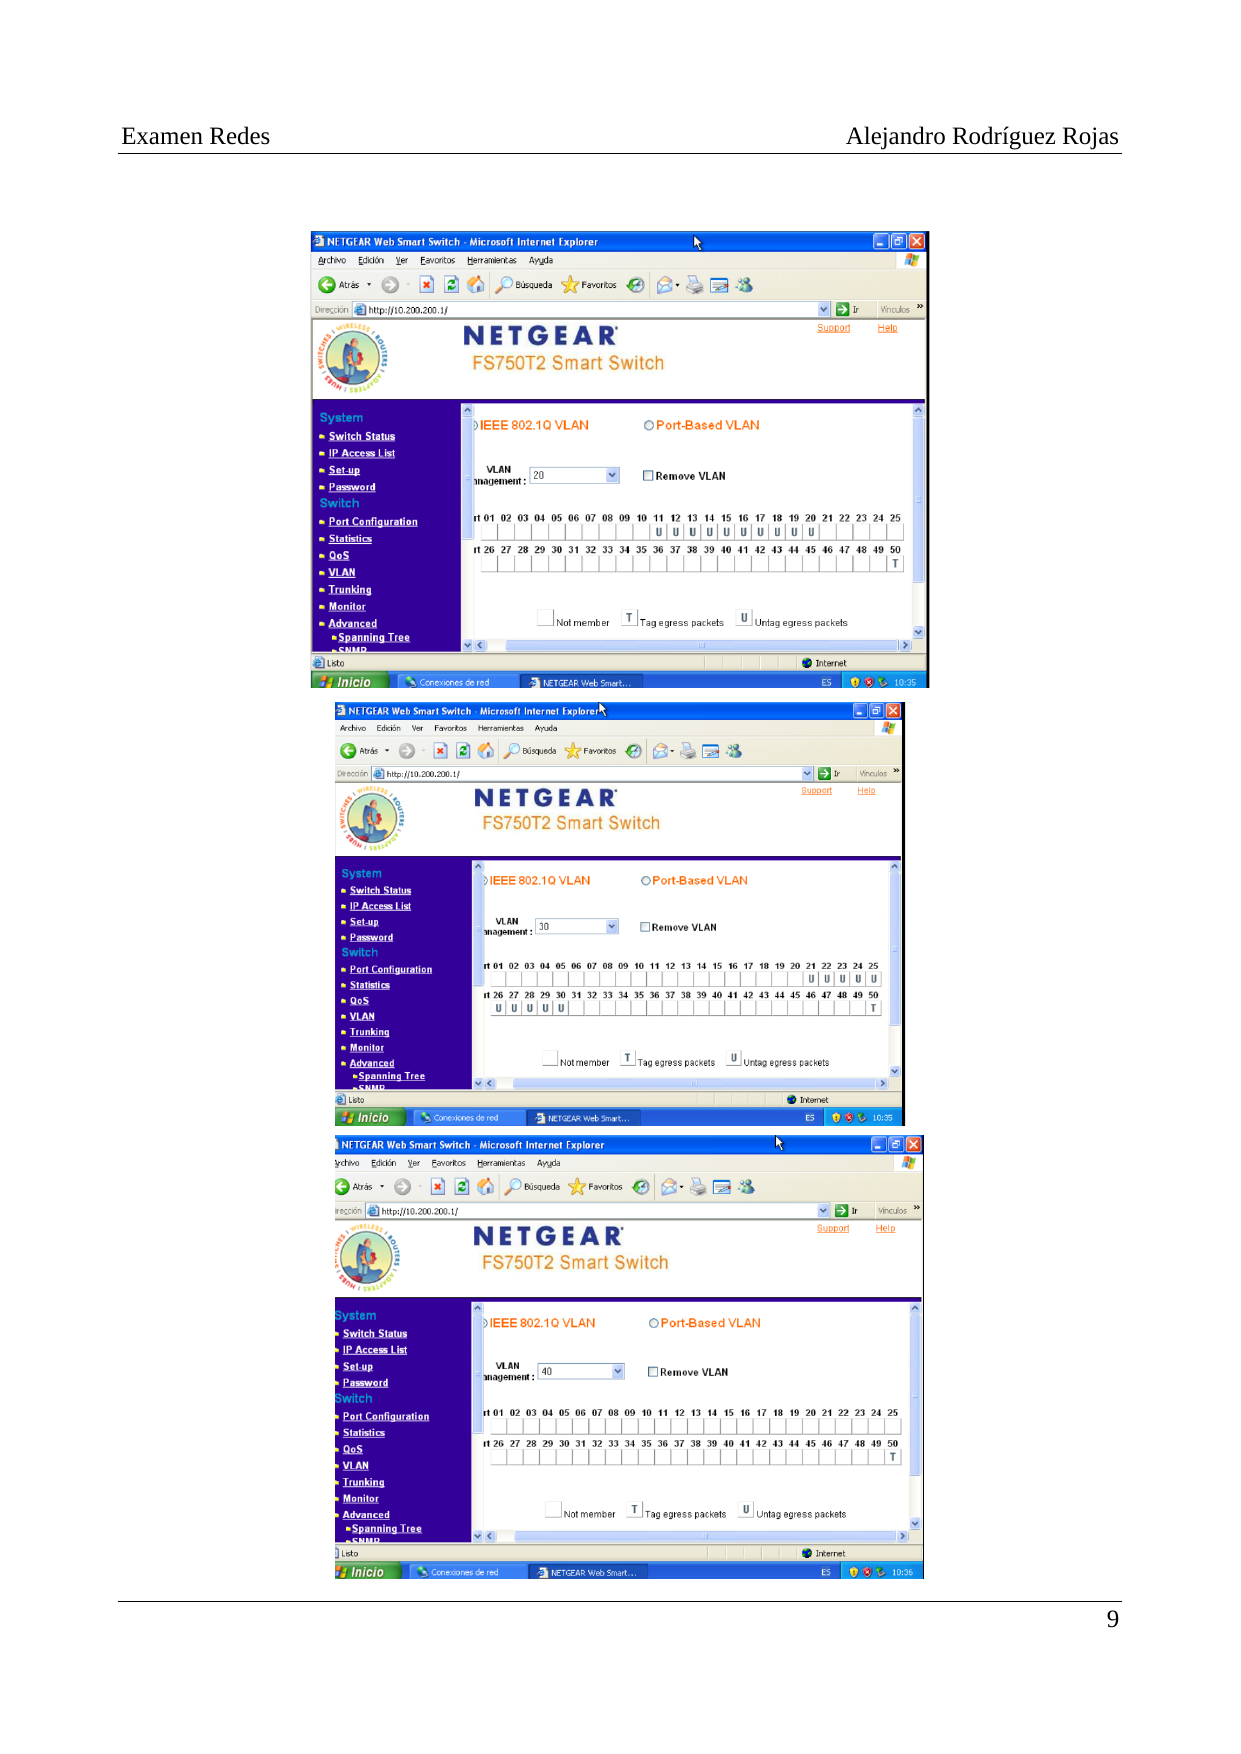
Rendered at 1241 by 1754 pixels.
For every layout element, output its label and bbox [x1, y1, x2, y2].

picture [335, 702, 684, 1126]
picture [335, 1135, 699, 1579]
picture [310, 231, 688, 688]
